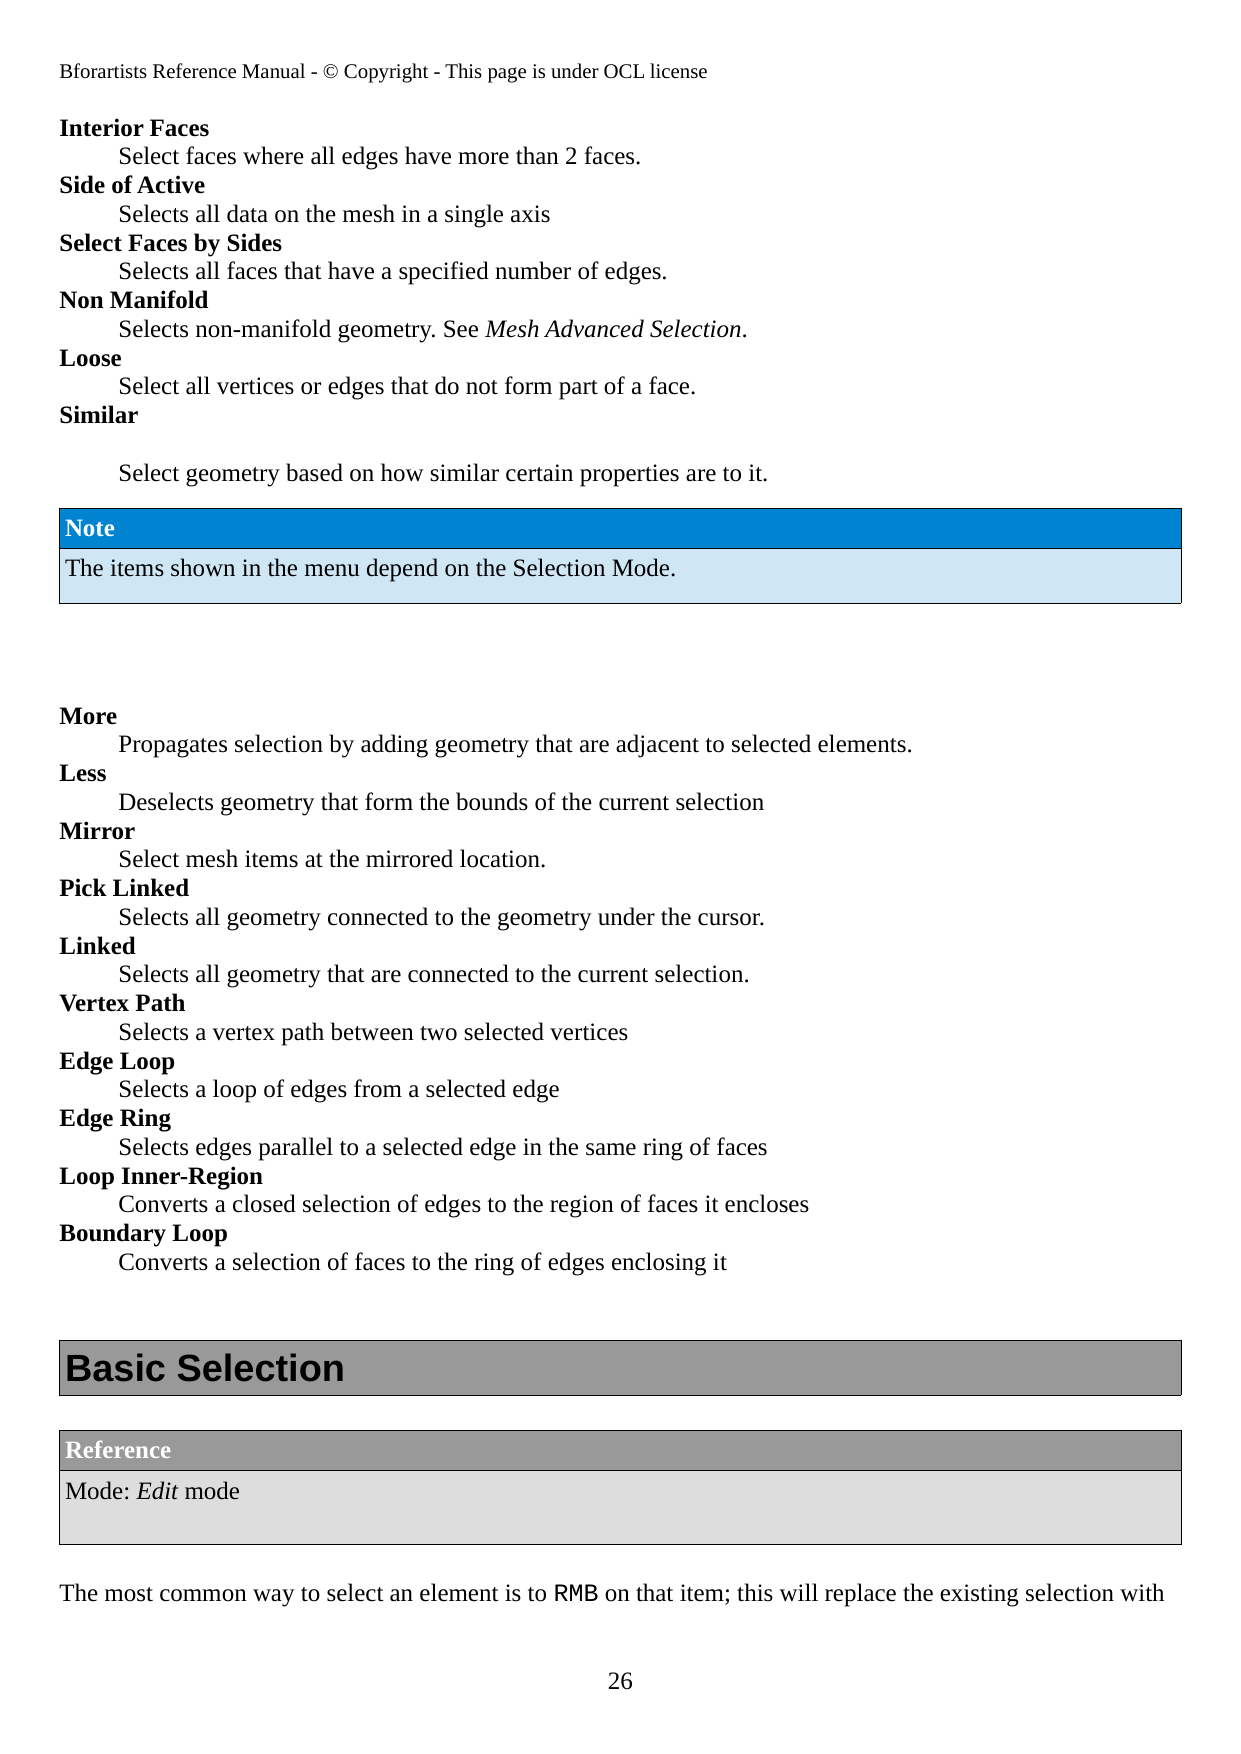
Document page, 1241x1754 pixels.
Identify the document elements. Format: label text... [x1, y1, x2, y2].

list Selects all geometry that are connected to the current selection. [118, 959, 1181, 988]
list Selects all faces that have a specified number of edges. [118, 256, 1181, 285]
list Selects all data on the mesh in a single axis [118, 199, 1181, 228]
subtitle Edge Ring [59, 1103, 1181, 1132]
subtitle Pick Linked [59, 873, 1181, 902]
table_header Reference [60, 1431, 1181, 1470]
text The most common way to select an element is to RMB on that item; this will replace the existing selection with [59, 1578, 1181, 1609]
subtitle Loose [59, 343, 1181, 371]
subtitle Less [59, 758, 1181, 787]
subtitle Non Manifold [59, 285, 1181, 314]
subtitle Edge Loop [59, 1046, 1181, 1074]
list Converts a closed selection of edges to the region of faces it encloses [118, 1189, 1181, 1218]
list Propagates selection by adding geometry that are adjacent to selected elements. [118, 729, 1181, 758]
table_cell Mode: Edit mode [60, 1471, 1181, 1544]
list Selects all geometry connected to the geometry under the cursor. [118, 902, 1181, 931]
list Selects a loop of edges from a selected edge [118, 1074, 1181, 1103]
table_header Basic Selection [60, 1341, 1181, 1395]
list Selects non-manifold geometry. See Mesh Advanced Selection. [118, 314, 1181, 343]
subtitle More [59, 701, 1181, 729]
table_header Note [60, 509, 1181, 548]
subtitle Interior Faces [59, 113, 1181, 141]
subtitle Linked [59, 931, 1181, 959]
list Select mesh items at the mirrored location. [118, 844, 1181, 873]
text Select geometry based on how similar certain properties are to it. [118, 458, 1181, 487]
list Converts a selection of faces to the ring of edges enclosing it [118, 1247, 1181, 1276]
list Deselects geometry that form the bounds of the current selection [118, 787, 1181, 816]
subtitle Side of Active [59, 170, 1181, 199]
subtitle Mirror [59, 816, 1181, 844]
subtitle Select Faces by Sides [59, 228, 1181, 256]
table_cell The items shown in the menu depend on the Selection Mode. [60, 549, 1181, 603]
list Selects edges parallel to a selected edge in the same ring of faces [118, 1132, 1181, 1161]
subtitle Loop Inner-Region [59, 1161, 1181, 1189]
list Select faces where all edges have more than 2 faces. [118, 141, 1181, 170]
subtitle Boundary Loop [59, 1218, 1181, 1247]
subtitle Similar [59, 400, 1181, 429]
list Select all vertices or edges that do not form part of a face. [118, 371, 1181, 400]
list Selects a vertex path between two selected vertices [118, 1017, 1181, 1046]
subtitle Vertex Path [59, 988, 1181, 1017]
